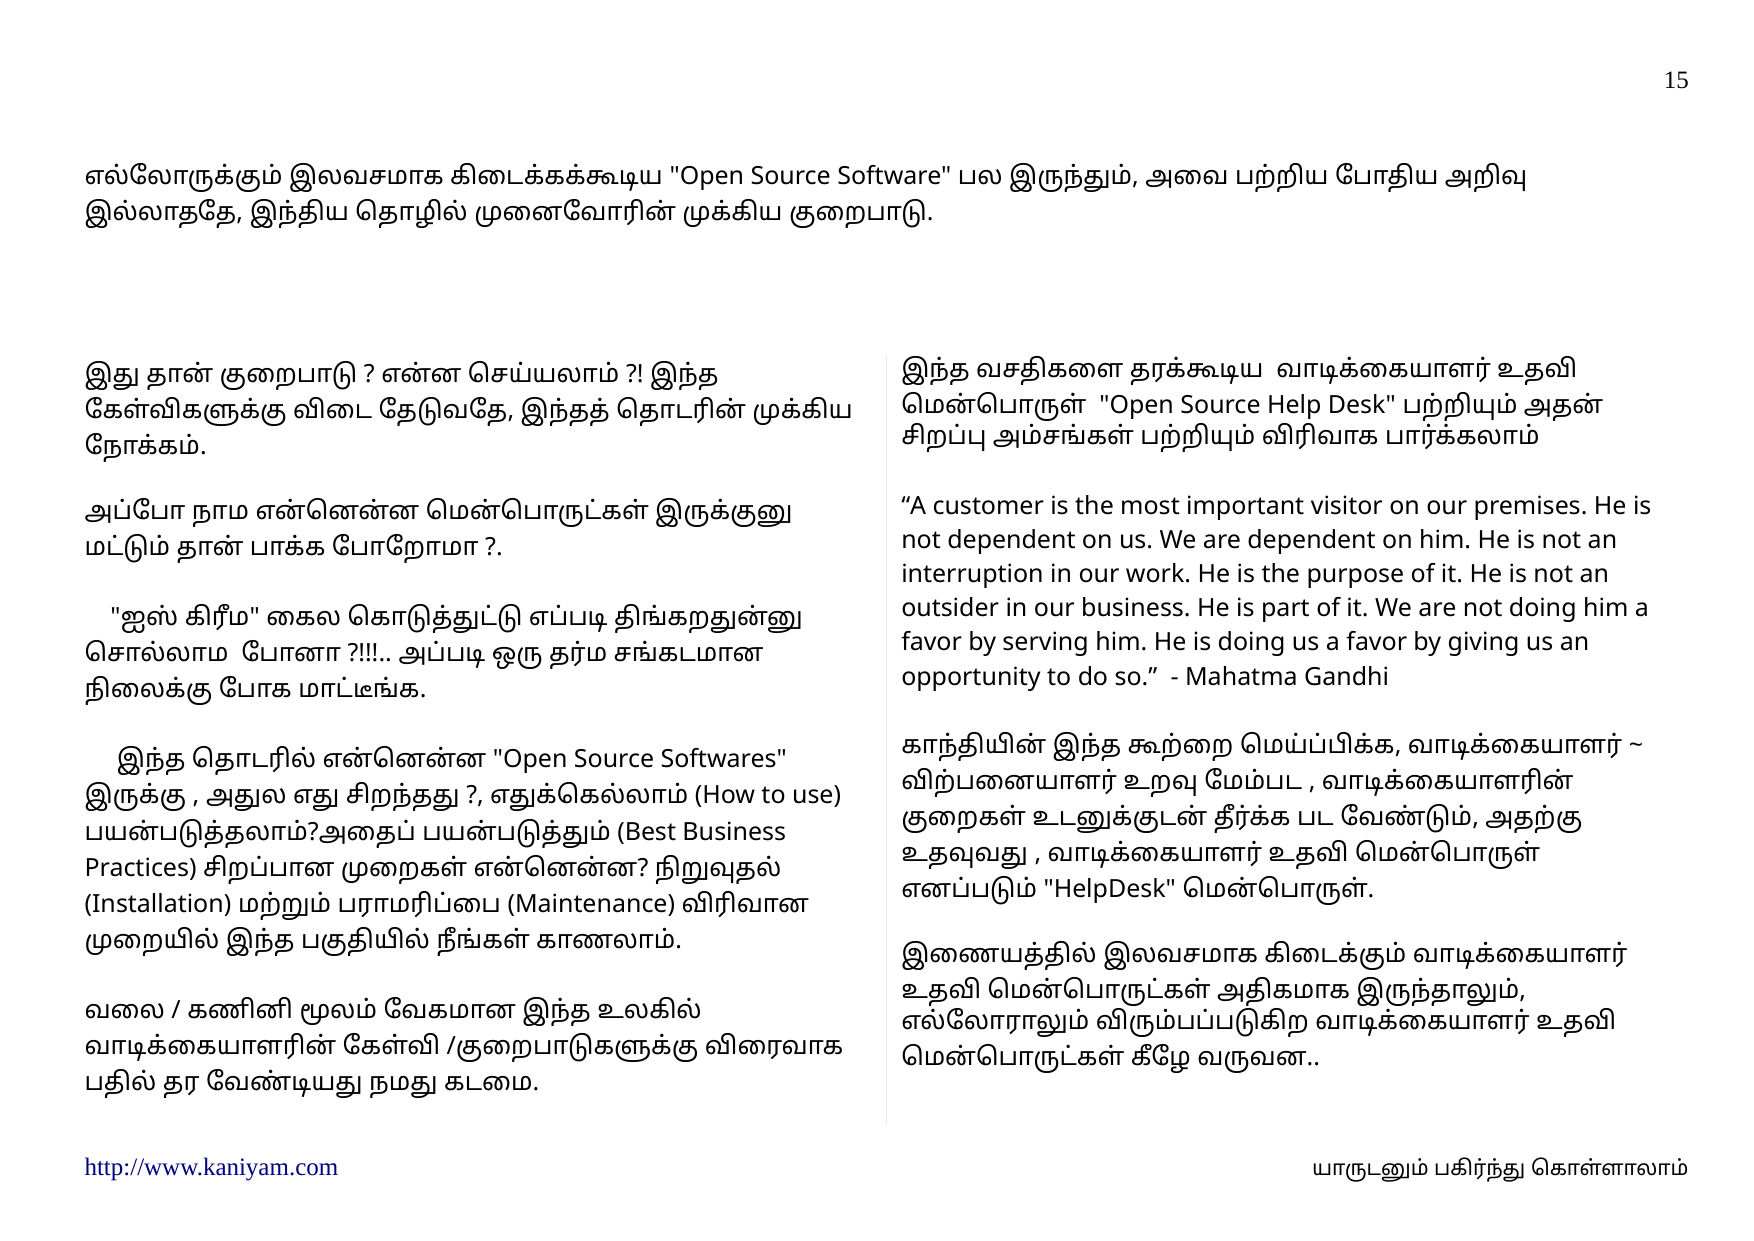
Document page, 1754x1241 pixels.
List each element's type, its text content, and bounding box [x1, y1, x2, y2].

text இந்த வசதிகளை தரக்கூடிய வாடிக்கையாளர் உதவி மென்பொருள் "Open Source Help Desk" பற்றியும் அதன் சிறப்பு அம்சங்கள் பற்றியும் விரிவாக பார்க்கலாம் “A customer is the most important visitor on our premises. He is not dependent on us. We are dependent on him. He is not an interruption in our work. He is the purpose of it. He is not an outsider in our business. He is part of it. We are not doing him a favor by serving him. He is doing us a favor by giving us an opportunity to do so.” - Mahatma Gandhi [901, 356, 1688, 692]
text இது தான் குறைபாடு ? என்ன செய்யலாம் ?! இந்த கேள்விகளுக்கு விடை தேடுவதே, இந்தத் தொடரின் முக்கிய நோக்கம். அப்போ நாம என்னென்ன மென்பொருட்கள் இருக்குனு மட்டும் தான் பாக்க போறோமா ?. "ஐஸ் கிரீம" கைல கொடுத்துட்டு எப்படி திங்கறதுன்னு சொல்லாம போனா ?!!!.. அப்படி ஒரு தர்ம சங்கடமான நிலைக்கு போக மாட்டீங்க. இந்த தொடரில் என்னென்ன "Open Source Softwares" இருக்கு , அதுல எது சிறந்தது ?, எதுக்கெல்லாம் (How to use) பயன்படுத்தலாம்?அதைப் பயன்படுத்தும் (Best Business Practices) சிறப்பான முறைகள் என்னென்ன? நிறுவுதல் (Installation) மற்றும் பராமரிப்பை (Maintenance) விரிவான முறையில் இந்த பகுதியில் நீங்கள் காணலாம். வலை / கணினி மூலம் வேகமான இந்த உலகில் வாடிக்கையாளரின் கேள்வி /குறைபாடுகளுக்கு விரைவாக பதில் தர வேண்டியது நமது கடமை. [84, 356, 872, 1099]
text காந்தியின் இந்த கூற்றை மெய்ப்பிக்க, வாடிக்கையாளர் ~ விற்பனையாளர் உறவு மேம்பட , வாடிக்கையாளரின் குறைகள் உடனுக்குடன் தீர்க்க பட வேண்டும், அதற்கு உதவுவது , வாடிக்கையாளர் உதவி மென்பொருள் எனப்படும் "HelpDesk" மென்பொருள். இணையத்தில் இலவசமாக கிடைக்கும் வாடிக்கையாளர் உதவி மென்பொருட்கள் அதிகமாக இருந்தாலும், எல்லோராலும் விரும்பப்படுகிற வாடிக்கையாளர் உதவி மென்பொருட்கள் கீழே வருவன.. [901, 692, 1688, 1109]
text எல்லோருக்கும் இலவசமாக கிடைக்கக்கூடிய "Open Source Software" பல இருந்தும், அவை பற்றிய போதிய அறிவு இல்லாததே, இந்திய தொழில் முனைவோரின் முக்கிய குறைபாடு. [84, 124, 1688, 230]
